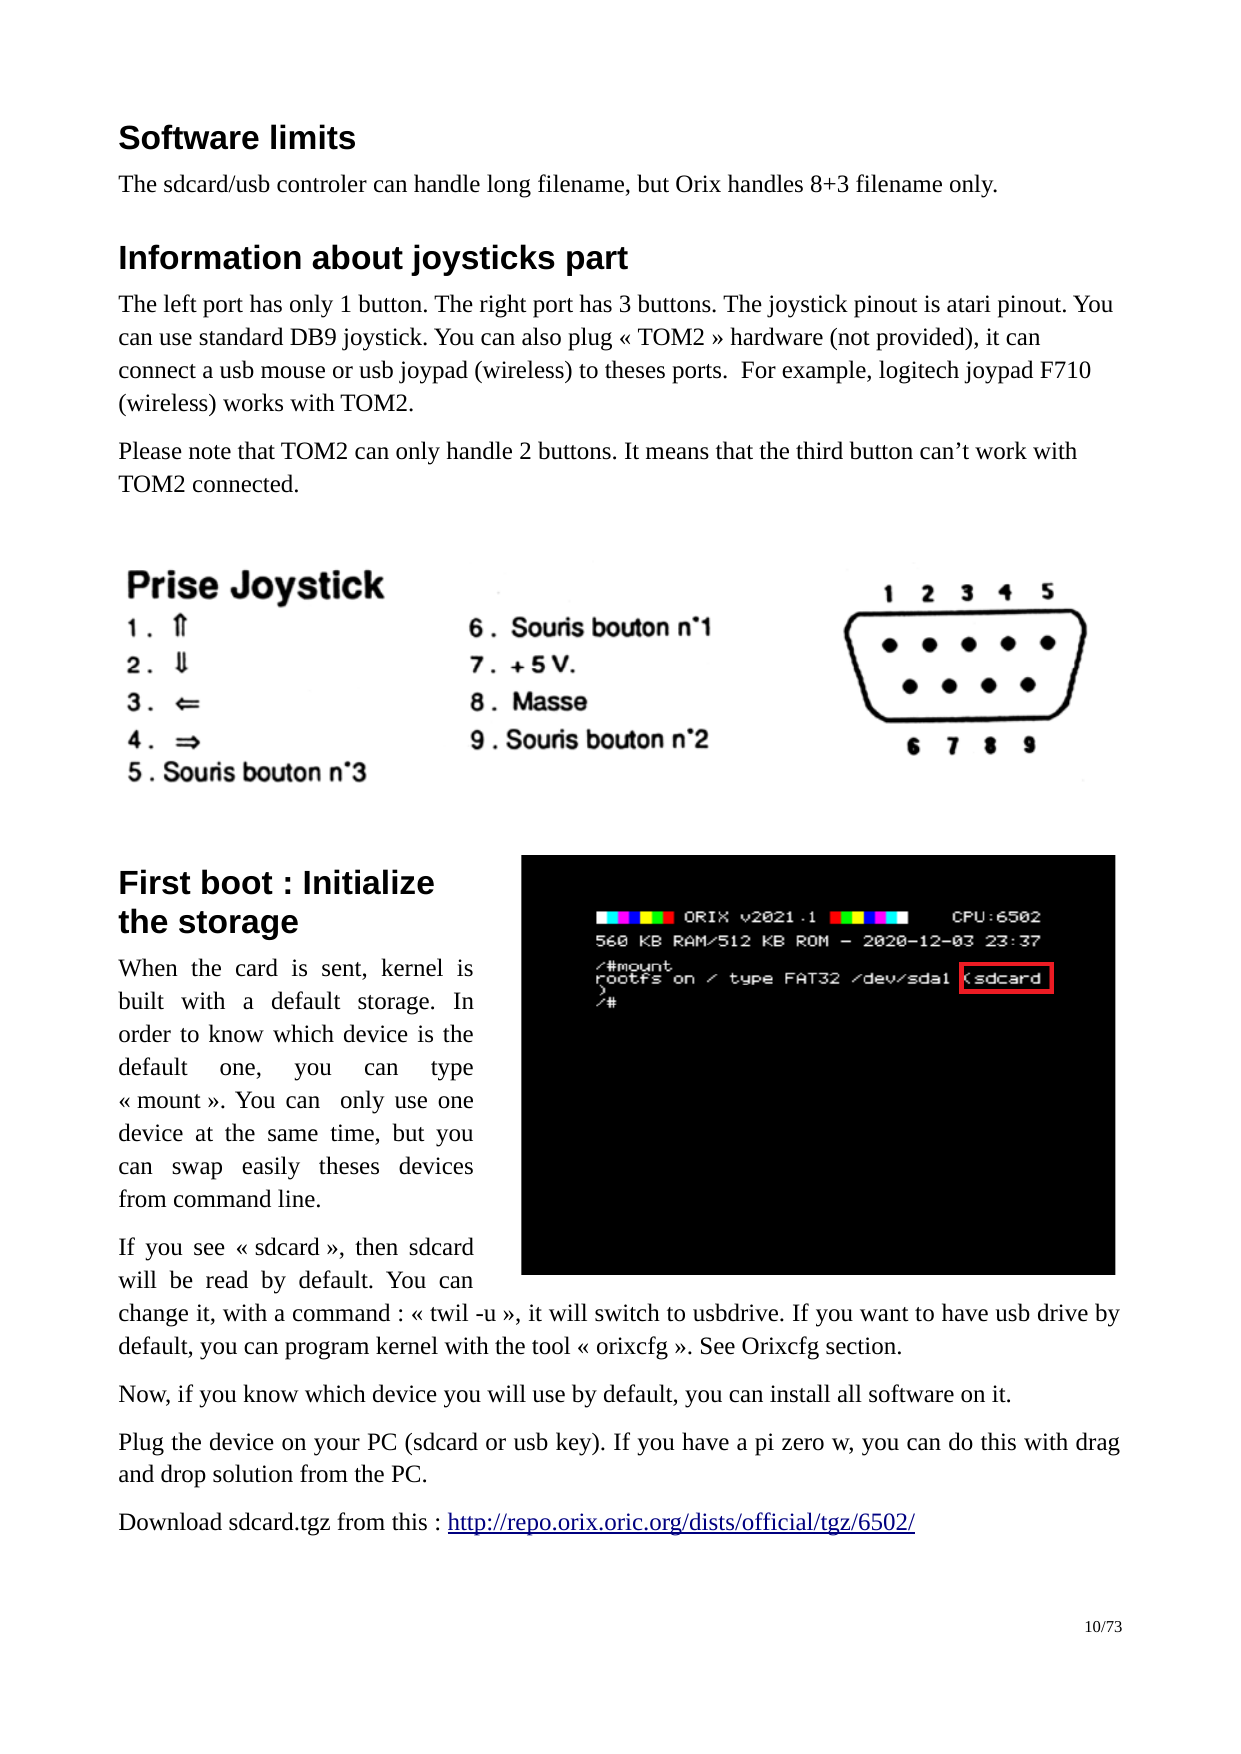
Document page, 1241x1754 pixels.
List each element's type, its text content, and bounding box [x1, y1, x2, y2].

text The sdcard/usb controler can handle long filename, but Orix handles 8+3 filename only. [118, 169, 1122, 198]
picture [521, 855, 1116, 1275]
text Now, if you know which device you will use by default, you can install all software on it. [118, 1379, 1122, 1407]
subtitle First boot : Initialize the storage [118, 837, 1133, 1293]
text Plug the device on your PC (sdcard or usb key). If you have a pi zero w, you can do this with drag and drop solution from the PC. [118, 1427, 1122, 1488]
text The left port has only 1 button. The right port has 3 buttons. The joystick pinout is atari pinout. You can use standard DB9 joystick. You can also plug « TOM2 » hardware (not provided), it can connect a usb mouse or usb joypad (wireless) to theses ports. For example, logitech joypad F710 (wireless) works with TOM2. [118, 289, 1122, 417]
picture [113, 560, 1118, 792]
text Please note that TOM2 can only handle 2 buttons. It means that the third button can’t work with TOM2 connected. [118, 436, 1122, 498]
subtitle Information about joysticks part [118, 238, 1122, 277]
text Download sdcard.tgz from this : http://repo.orix.oric.org/dists/official/tgz/6502/ [118, 1507, 1122, 1536]
text If you see « sdcard », then sdcard will be read by default. You can change it, with a command : « twil -u », it will switch to usbdrive. If you want to have usb drive by default, you can program kernel with the tool « orixcfg ». See Orixcfg section. [118, 1232, 1122, 1360]
text When the card is sent, kernel is built with a default storage. In order to know which device is the default one, you can type « mount ». You can only use one device at the same time, but you can swap easily theses devices from command line. [118, 953, 504, 1213]
subtitle Software limits [118, 118, 1122, 157]
